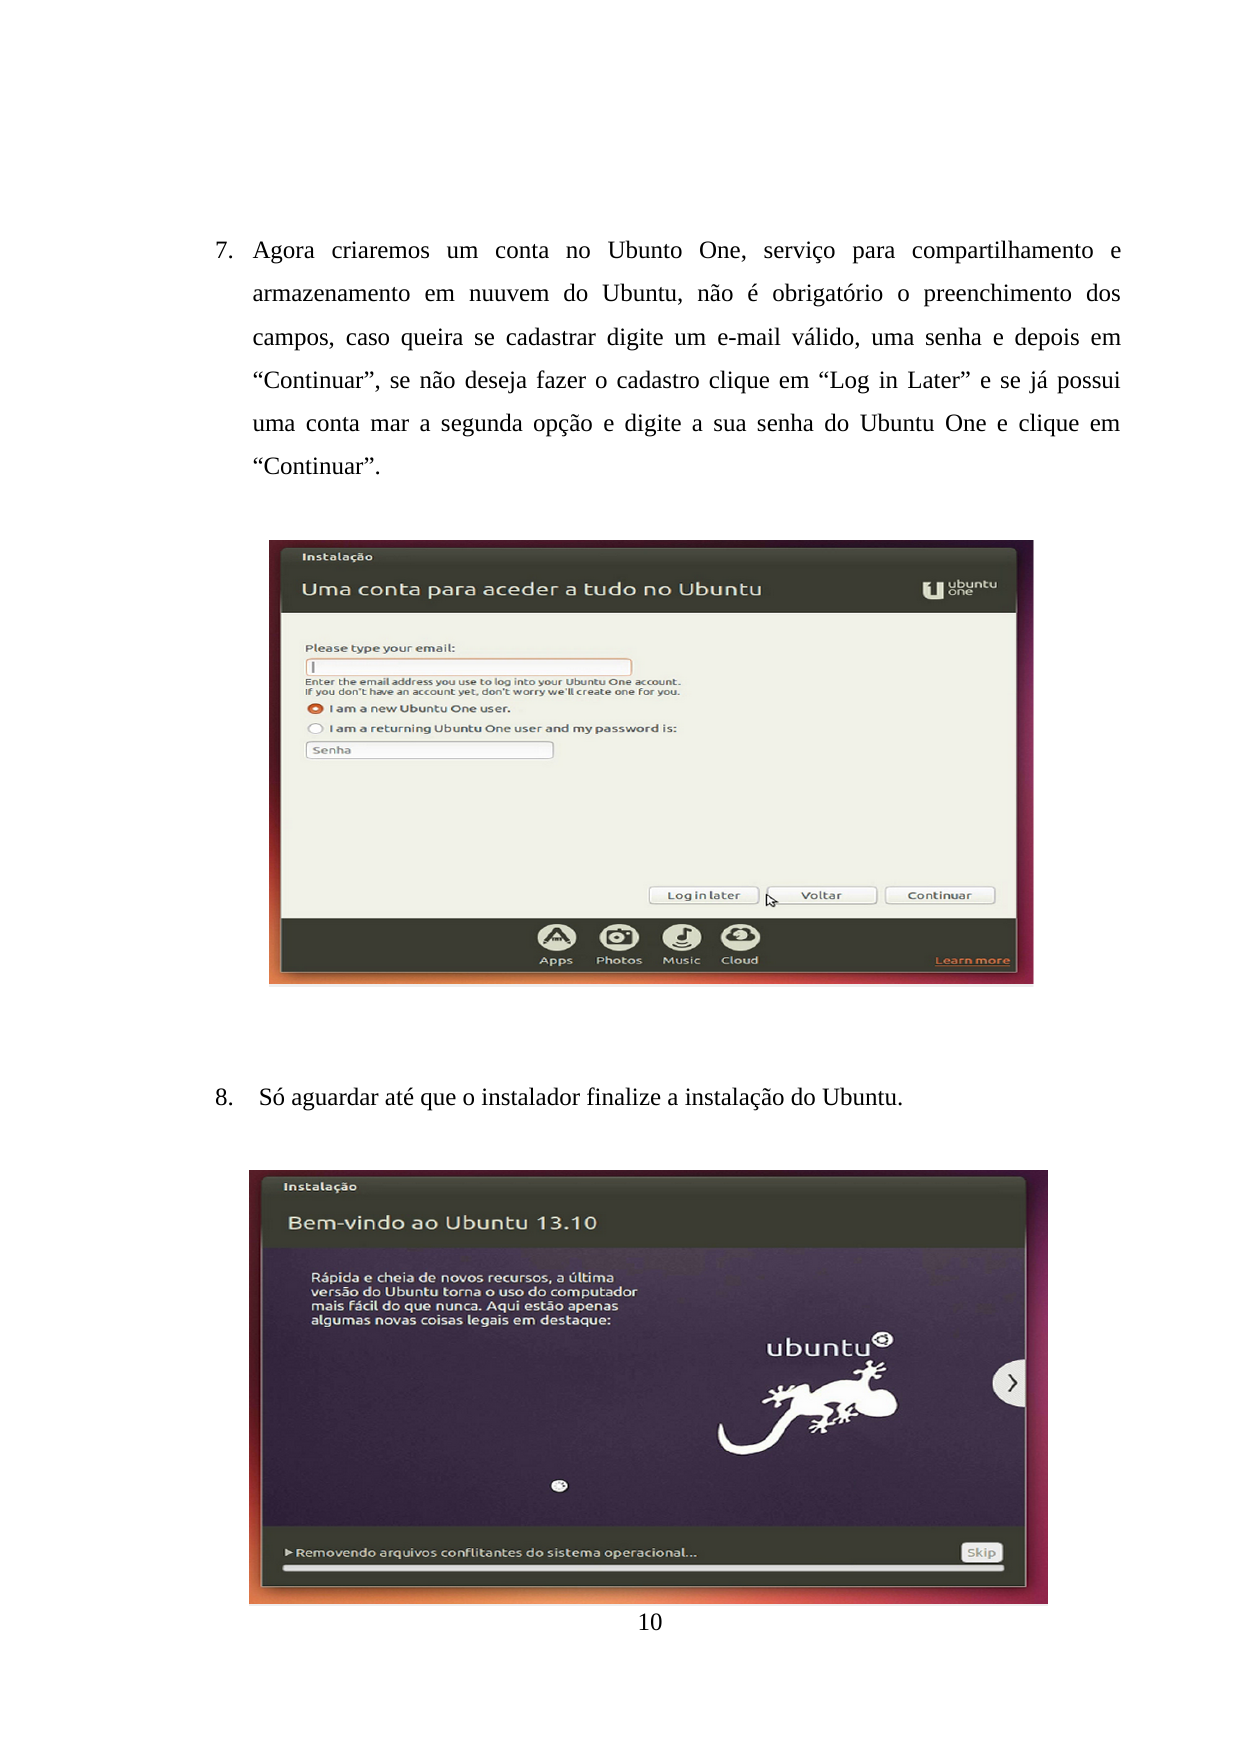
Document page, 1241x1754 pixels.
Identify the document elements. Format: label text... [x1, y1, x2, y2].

list Agora criaremos um conta no Ubunto One, serviço para compartilhamento e armazenamento em nuuvem do Ubuntu, não é obrigatório o preenchimento dos campos, caso queira se cadastrar digite um e-mail válido, uma senha e depois em “Continuar”, se não deseja fazer o cadastro clique em “Log in Later” e se já possui uma conta mar a segunda opção e digite a sua senha do Ubuntu One e clique em “Continuar”. [215, 235, 1122, 480]
list Só aguardar até que o instalador finalize a instalação do Ubuntu. [215, 1082, 1122, 1110]
